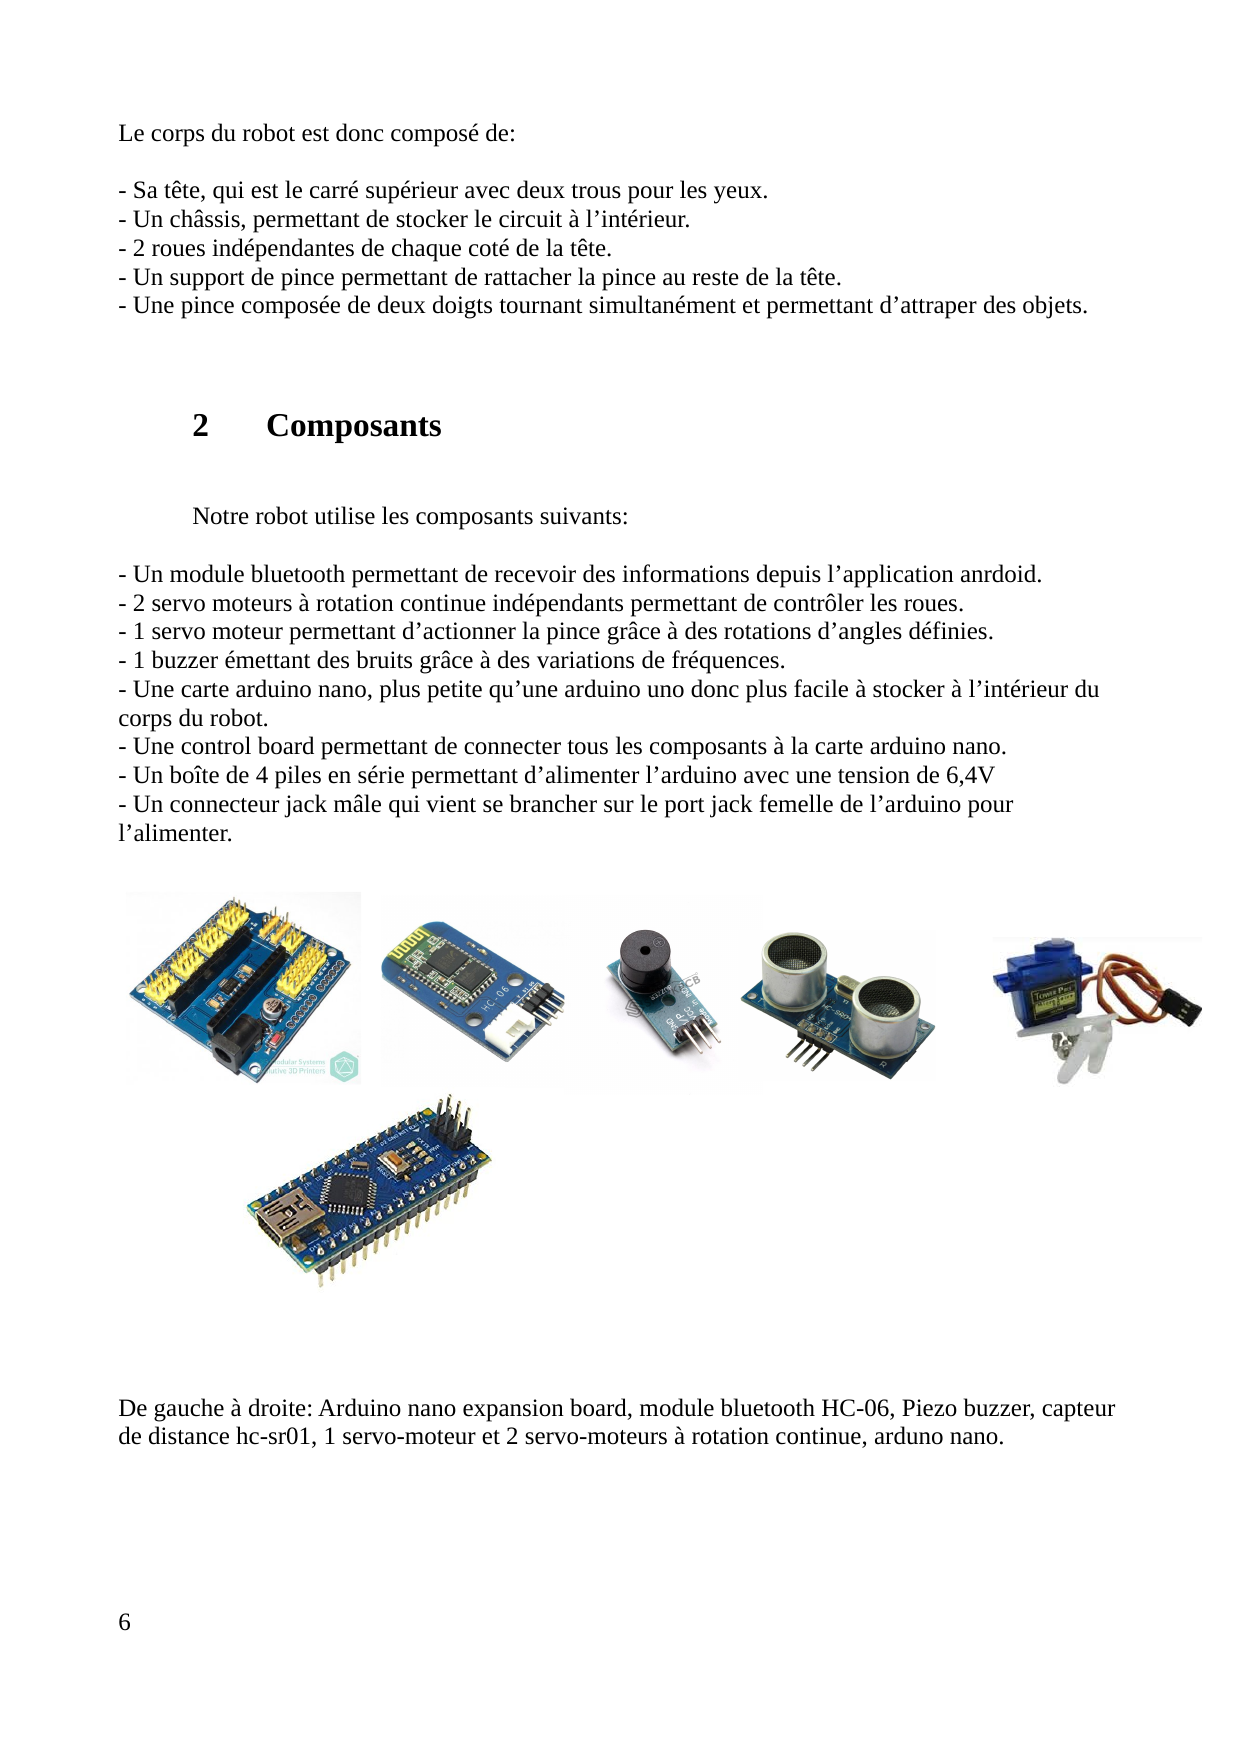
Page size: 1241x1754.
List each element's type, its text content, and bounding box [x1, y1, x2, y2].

text - Une carte arduino nano, plus petite qu’une arduino uno donc plus facile à stocker à l’intérieur du corps du robot. [118, 674, 1122, 731]
text - Un module bluetooth permettant de recevoir des informations depuis l’application anrdoid. - 2 servo moteurs à rotation continue indépendants permettant de contrôler les roues. [118, 559, 1122, 616]
text 2 Composants [118, 406, 1122, 444]
text - Une pince composée de deux doigts tournant simultanément et permettant d’attraper des objets. [118, 291, 1122, 319]
text - 1 servo moteur permettant d’actionner la pince grâce à des rotations d’angles définies. [118, 616, 1122, 645]
text - Sa tête, qui est le carré supérieur avec deux trous pour les yeux. - Un châssis, permettant de stocker le circuit à l’intérieur. [118, 176, 1122, 233]
picture [125, 870, 937, 1294]
text - 2 roues indépendantes de chaque coté de la tête. [118, 233, 1122, 262]
text - 1 buzzer émettant des bruits grâce à des variations de fréquences. [118, 645, 1122, 674]
text De gauche à droite: Arduino nano expansion board, module bluetooth HC-06, Piezo buzzer, capteur de distance hc-sr01, 1 servo-moteur et 2 servo-moteurs à rotation continue, arduno nano. [118, 1393, 1122, 1450]
text - Un connecteur jack mâle qui vient se brancher sur le port jack femelle de l’arduino pour l’alimenter. [118, 789, 1122, 846]
text - Un boîte de 4 piles en série permettant d’alimenter l’arduino avec une tension de 6,4V [118, 760, 1122, 789]
text Notre robot utilise les composants suivants: [118, 501, 1122, 530]
text Le corps du robot est donc composé de: [118, 118, 1122, 147]
picture [992, 907, 1203, 1117]
text - Un support de pince permettant de rattacher la pince au reste de la tête. [118, 262, 1122, 291]
text - Une control board permettant de connecter tous les composants à la carte arduino nano. [118, 731, 1122, 760]
